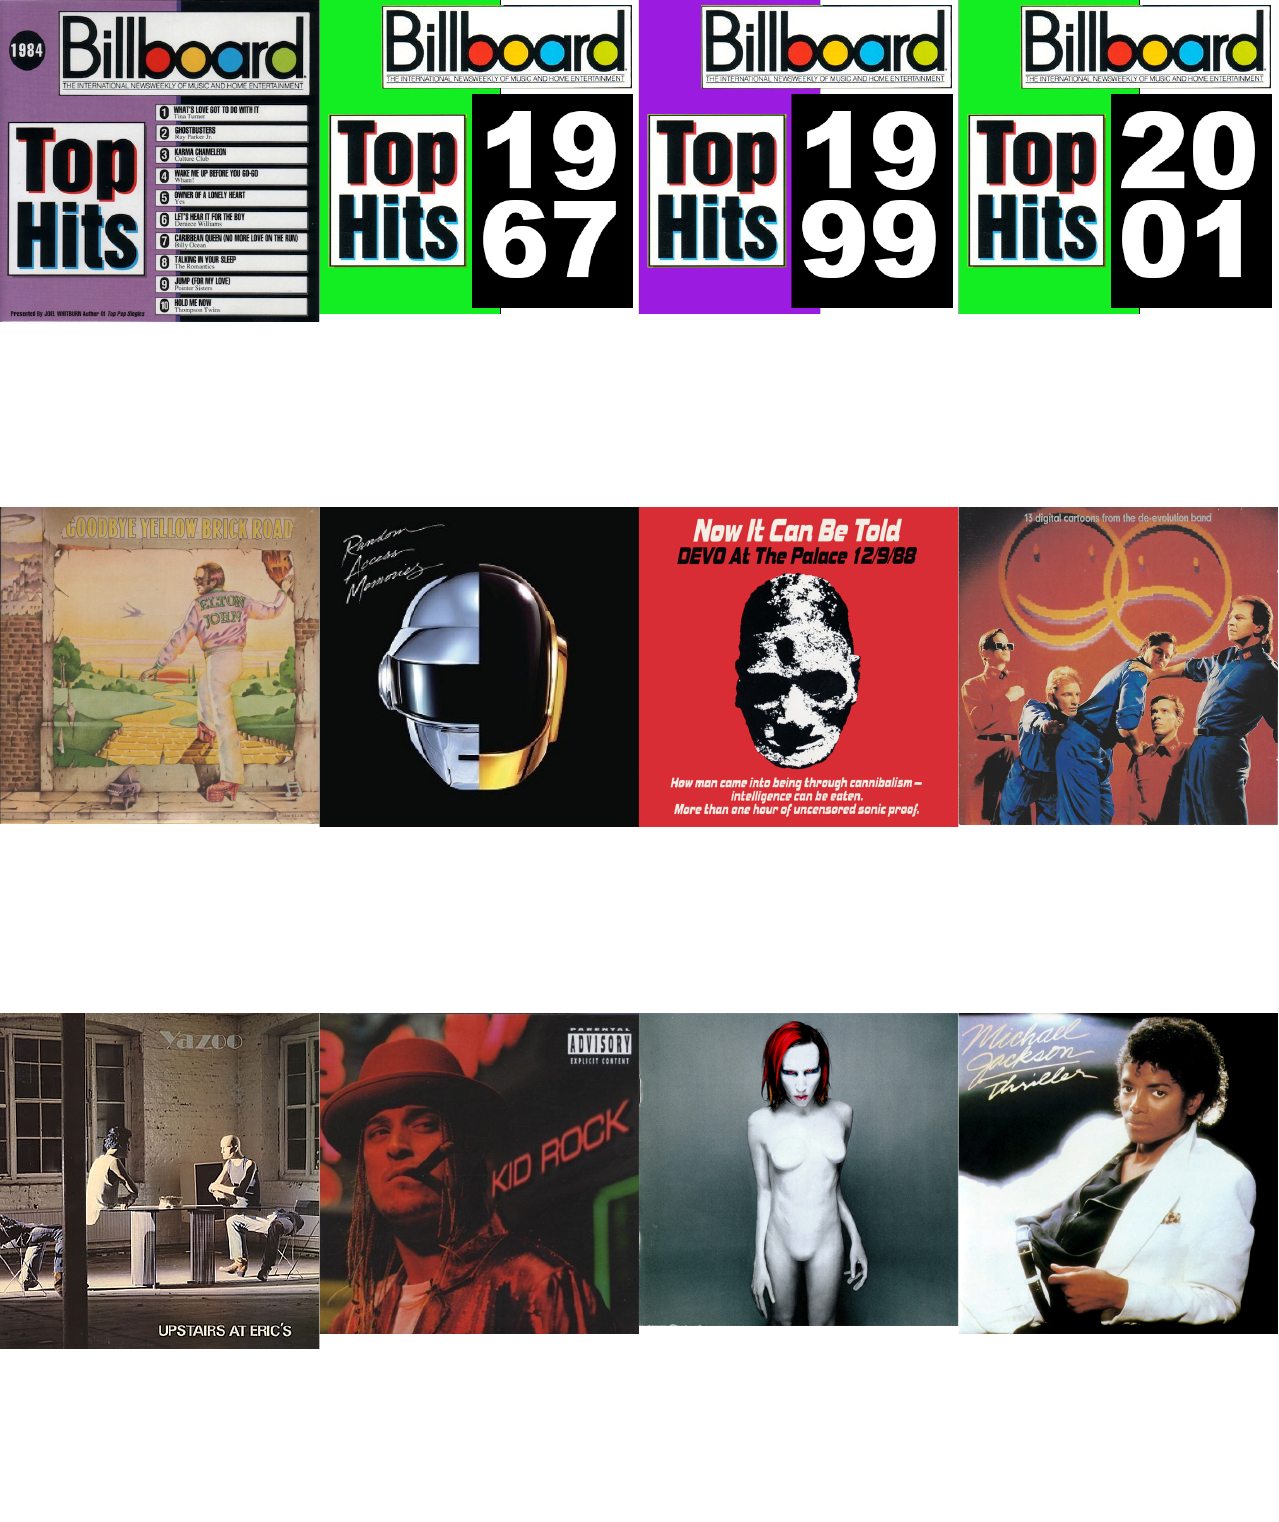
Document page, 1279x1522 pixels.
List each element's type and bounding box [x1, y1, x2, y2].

picture [0, 1013, 1278, 1349]
picture [0, 0, 1278, 322]
picture [0, 507, 1278, 827]
